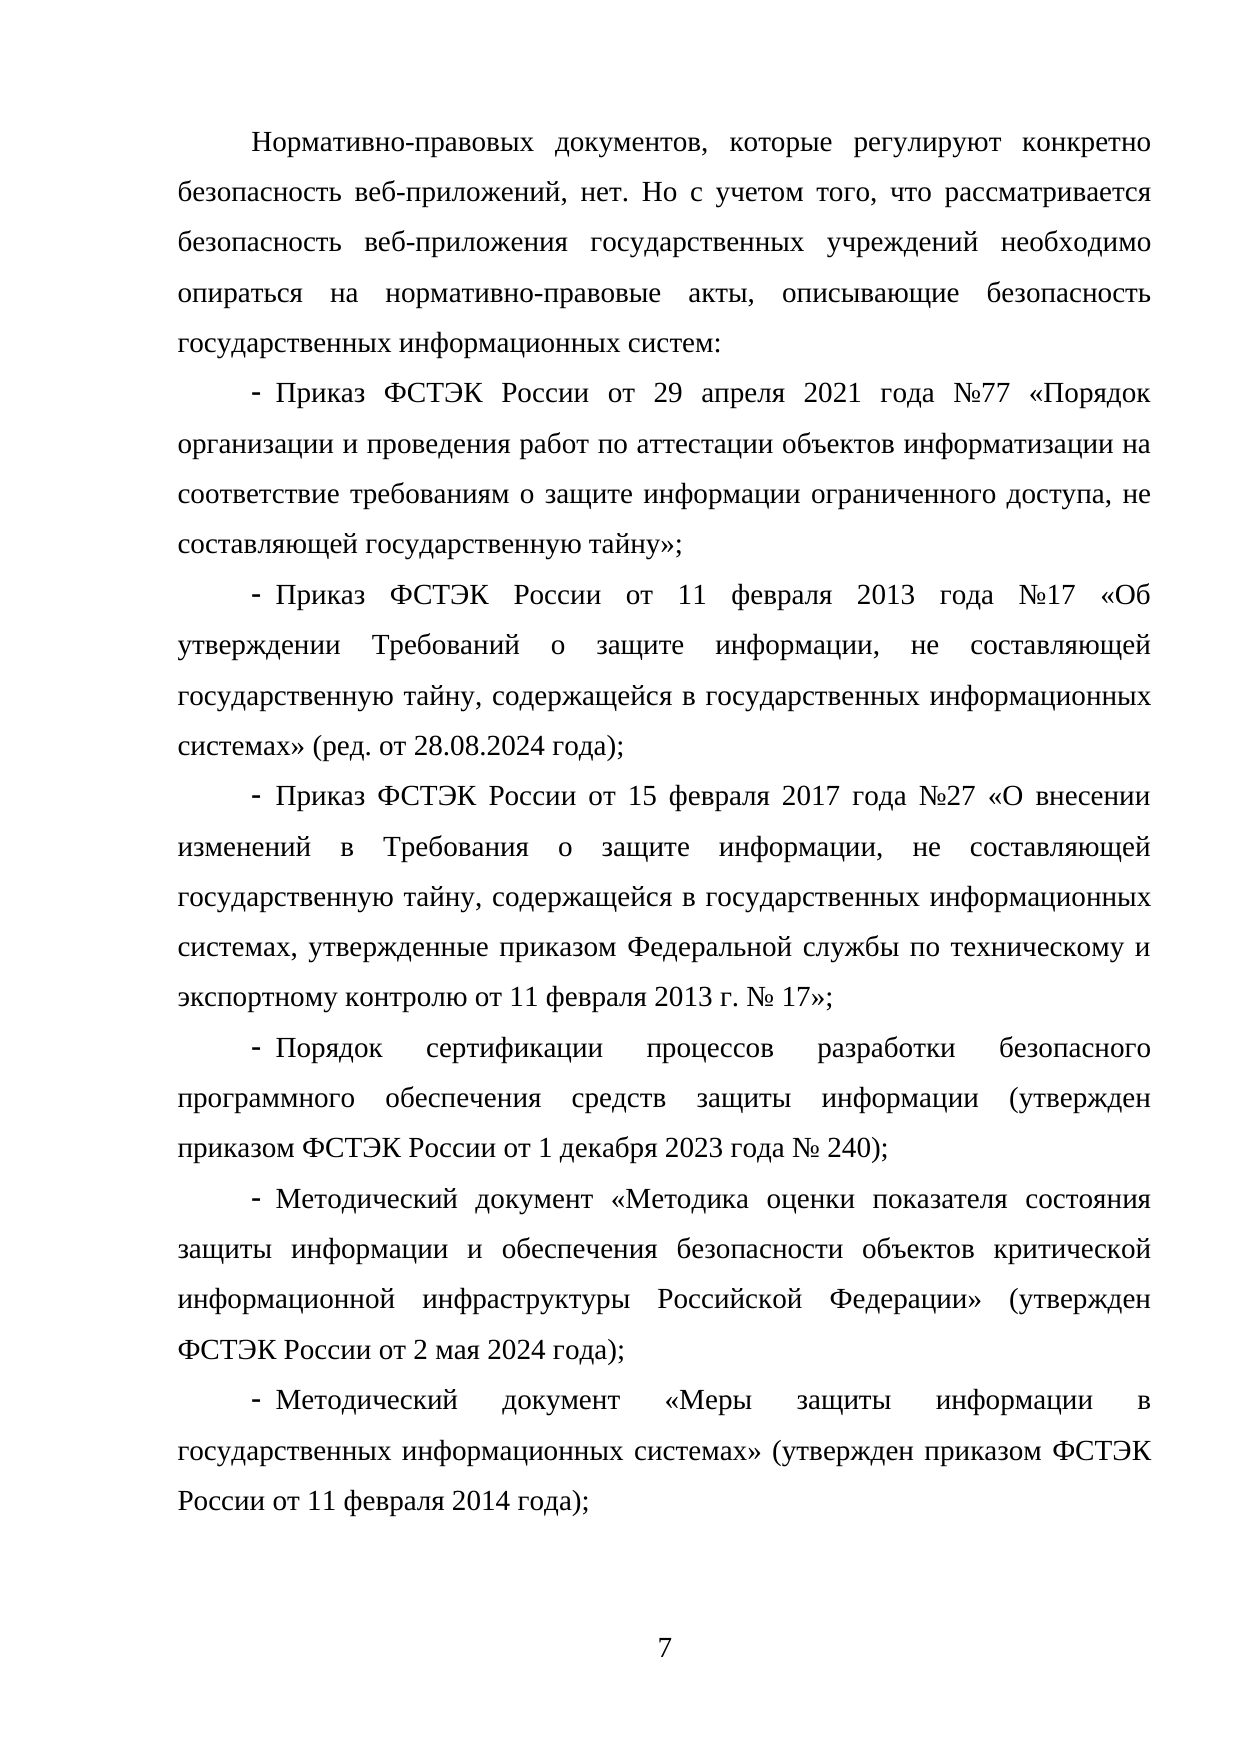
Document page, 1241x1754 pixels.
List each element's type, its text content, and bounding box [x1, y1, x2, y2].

list Приказ ФСТЭК России от 11 февраля 2013 года №17 «Об утверждении Требований о защите информации, не составляющей государственную тайну, содержащейся в государственных информационных системах» (ред. от 28.08.2024 года); [177, 577, 1152, 761]
list Приказ ФСТЭК России от 29 апреля 2021 года №77 «Порядок организации и проведения работ по аттестации объектов информатизации на соответствие требованиям о защите информации ограниченного доступа, не составляющей государственную тайну»; [177, 376, 1152, 560]
text Нормативно-правовых документов, которые регулируют конкретно безопасность веб-приложений, нет. Но с учетом того, что рассматривается безопасность веб-приложения государственных учреждений необходимо опираться на нормативно-правовые акты, описывающие безопасность государственных информационных систем: [177, 124, 1152, 359]
list Методический документ «Методика оценки показателя состояния защиты информации и обеспечения безопасности объектов критической информационной инфраструктуры Российской Федерации» (утвержден ФСТЭК России от 2 мая 2024 года); [177, 1181, 1152, 1366]
list Порядок сертификации процессов разработки безопасного программного обеспечения средств защиты информации (утвержден приказом ФСТЭК России от 1 декабря 2023 года № 240); [177, 1030, 1152, 1164]
list Приказ ФСТЭК России от 15 февраля 2017 года №27 «О внесении изменений в Требования о защите информации, не составляющей государственную тайну, содержащейся в государственных информационных системах, утвержденные приказом Федеральной службы по техническому и экспортному контролю от 11 февраля 2013 г. № 17»; [177, 778, 1152, 1013]
list Методический документ «Меры защиты информации в государственных информационных системах» (утвержден приказом ФСТЭК России от 11 февраля 2014 года); [177, 1382, 1152, 1517]
